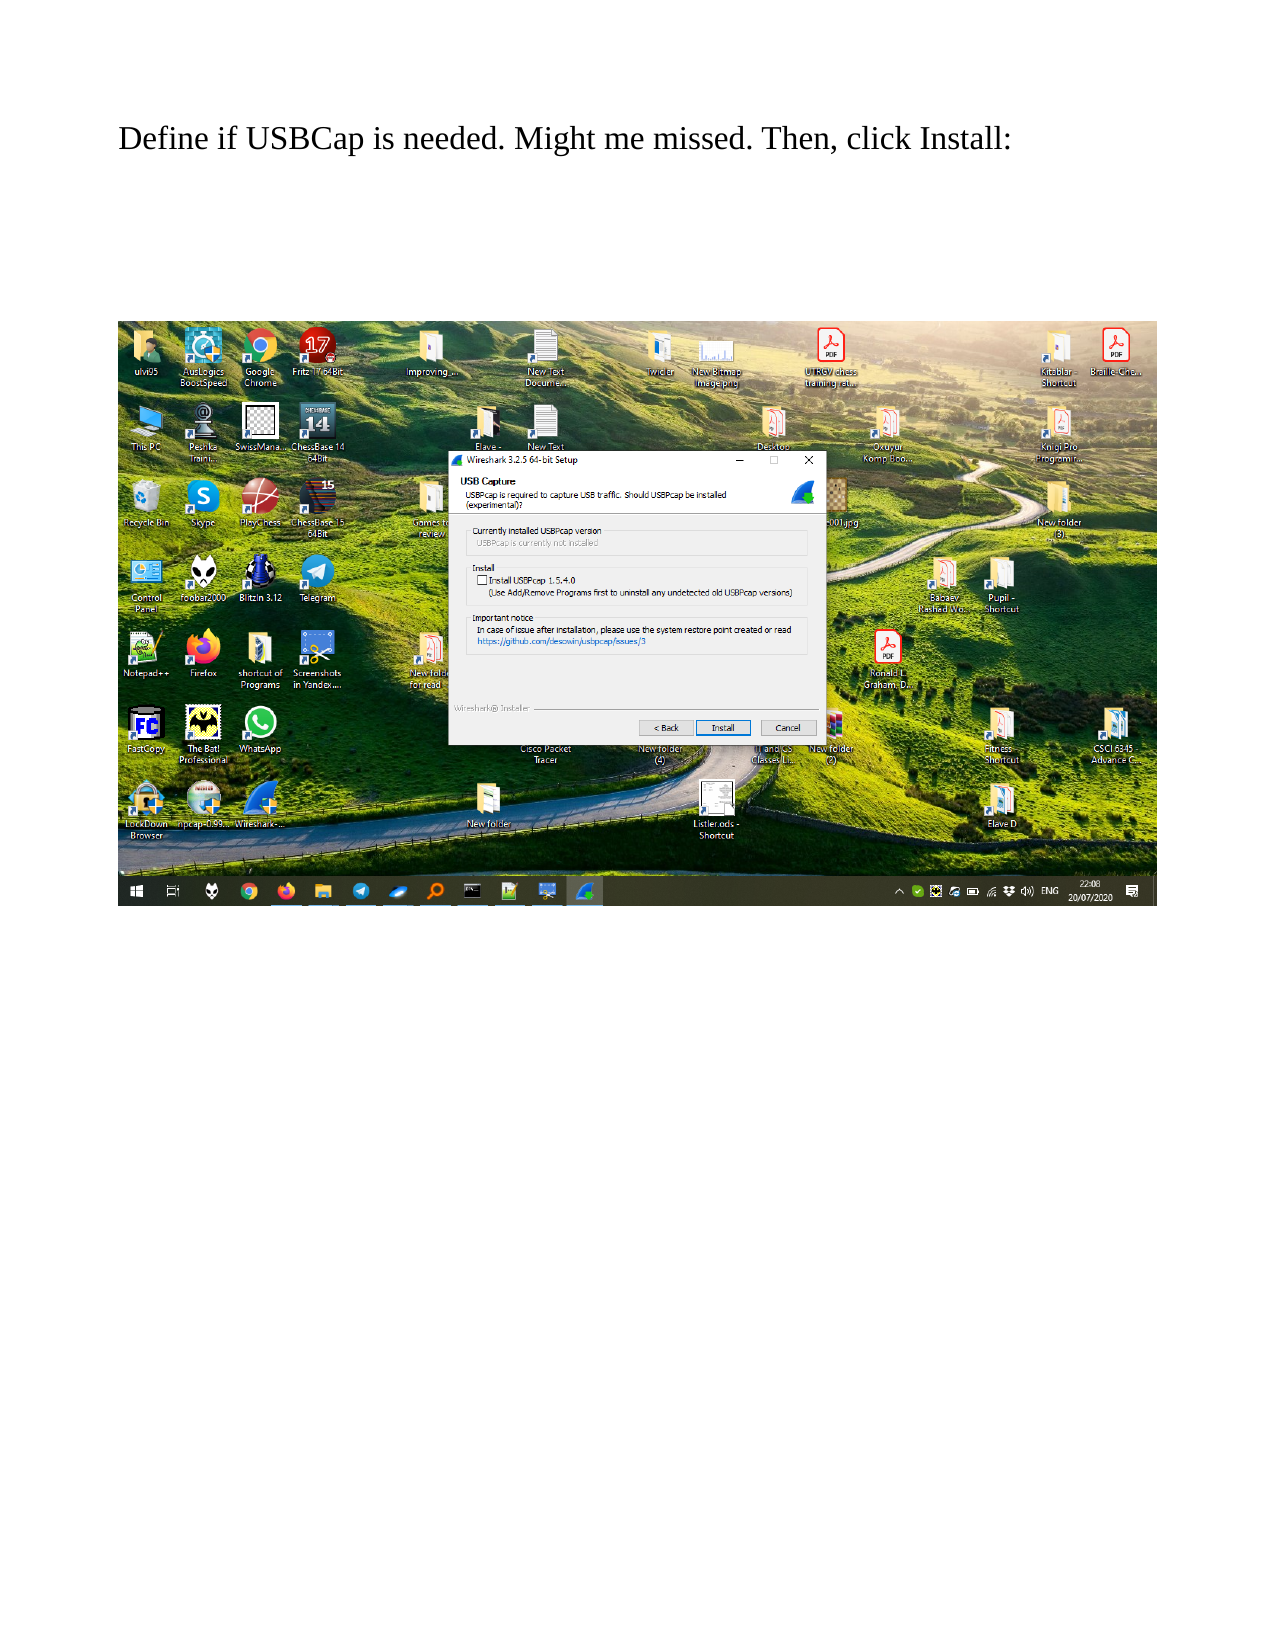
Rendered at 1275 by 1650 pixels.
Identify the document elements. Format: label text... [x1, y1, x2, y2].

text Define if USBCap is needed. Might me missed. Then, click Install: [118, 118, 1157, 156]
picture [118, 321, 1157, 906]
